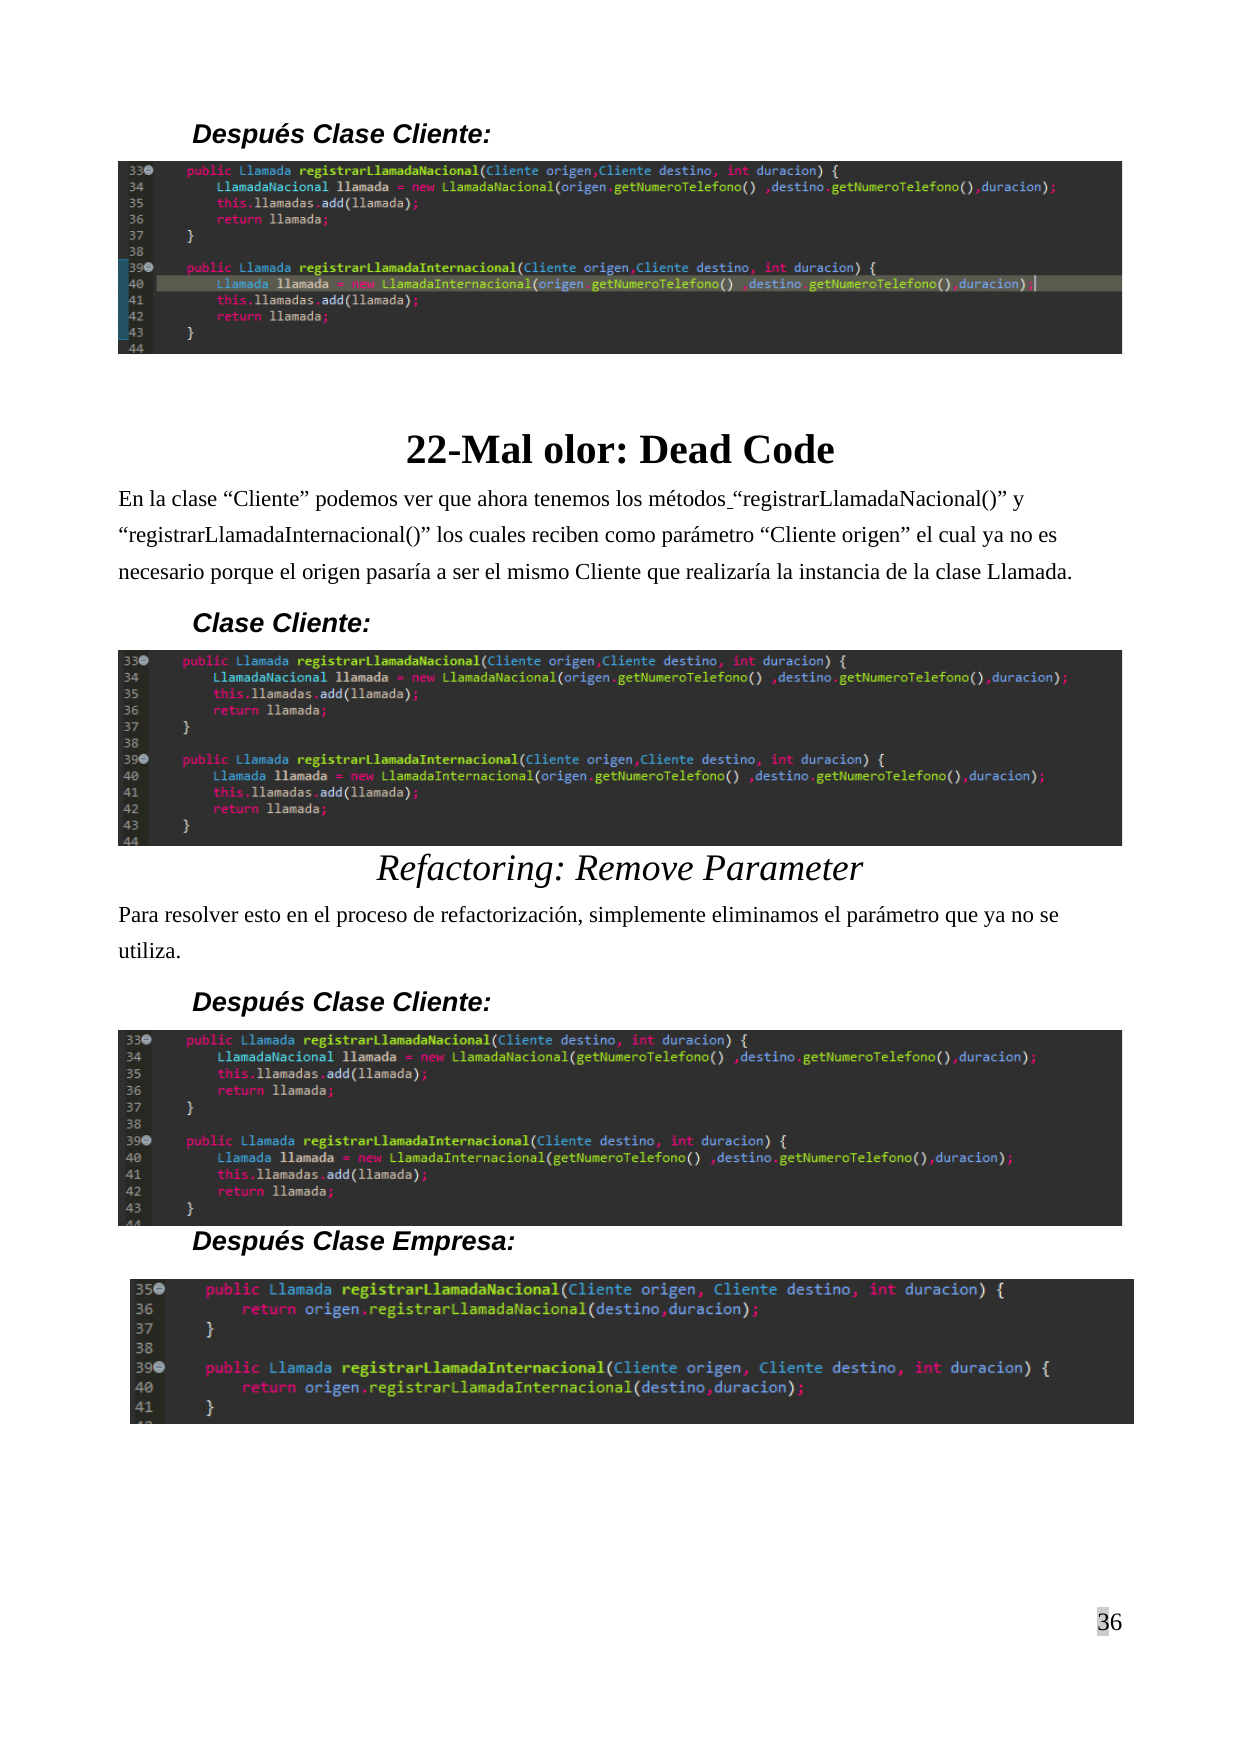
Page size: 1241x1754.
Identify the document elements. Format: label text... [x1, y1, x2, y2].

subtitle Clase Cliente: [118, 607, 1122, 638]
subtitle Después Clase Empresa: [118, 1226, 1122, 1256]
subtitle Refactoring: Remove Parameter [118, 846, 1122, 889]
subtitle 22-Mal olor: Dead Code [118, 425, 1122, 473]
subtitle Después Clase Cliente: [118, 986, 1122, 1018]
picture [118, 650, 1123, 846]
picture [118, 161, 1123, 354]
text En la clase “Cliente” podemos ver que ahora tenemos los métodos “registrarLlamadaNacional()” y “registrarLlamadaInternacional()” los cuales reciben como parámetro “Cliente origen” el cual ya no es necesario porque el origen pasaría a ser el mismo Cliente que realizaría la instancia de la clase Llamada. [118, 485, 1122, 584]
text Para resolver esto en el proceso de refactorización, simplemente eliminamos el parámetro que ya no se utiliza. [118, 901, 1122, 964]
subtitle Después Clase Cliente: [118, 118, 1122, 149]
picture [118, 1030, 1123, 1226]
picture [130, 1279, 1134, 1424]
